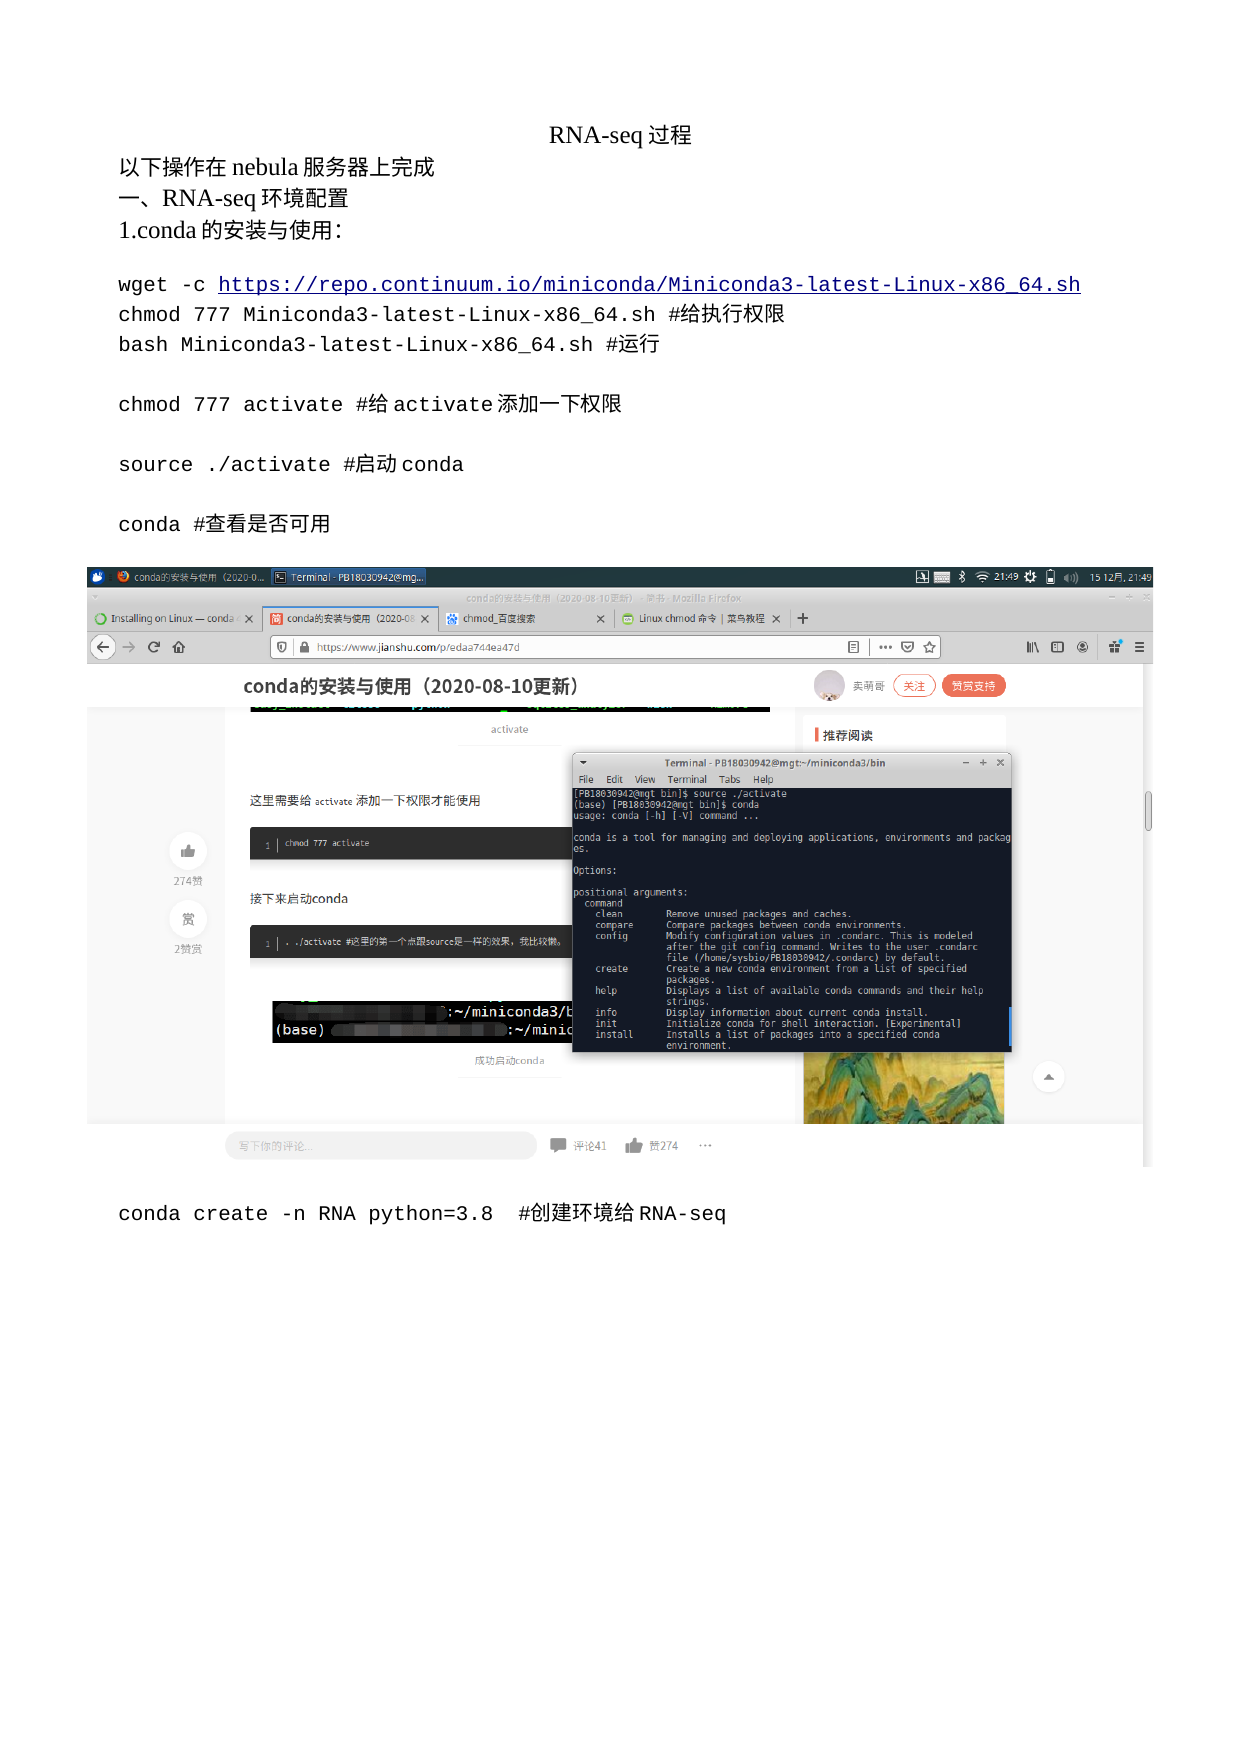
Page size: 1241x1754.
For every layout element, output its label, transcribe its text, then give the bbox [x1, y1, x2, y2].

text 以下操作在nebula服务器上完成 [118, 150, 1122, 181]
text chmod 777 activate #给activate添加一下权限 [118, 387, 1122, 418]
text 一、RNA-seq环境配置 [118, 181, 1122, 213]
text 1.conda的安装与使用： [118, 213, 1122, 245]
text conda #查看是否可用 [118, 507, 1122, 538]
text conda create -n RNA python=3.8 #创建环境给RNA-seq [118, 1196, 1122, 1226]
text bash Miniconda3-latest-Linux-x86_64.sh #运行 [118, 328, 1122, 358]
text source ./activate #启动conda [118, 447, 1122, 478]
picture [87, 567, 1154, 1167]
text chmod 777 Miniconda3-latest-Linux-x86_64.sh #给执行权限 [118, 297, 1122, 328]
text RNA-seq过程 [118, 118, 1122, 150]
text wget -c https://repo.continuum.io/miniconda/Miniconda3-latest-Linux-x86_64.sh [118, 273, 1122, 297]
